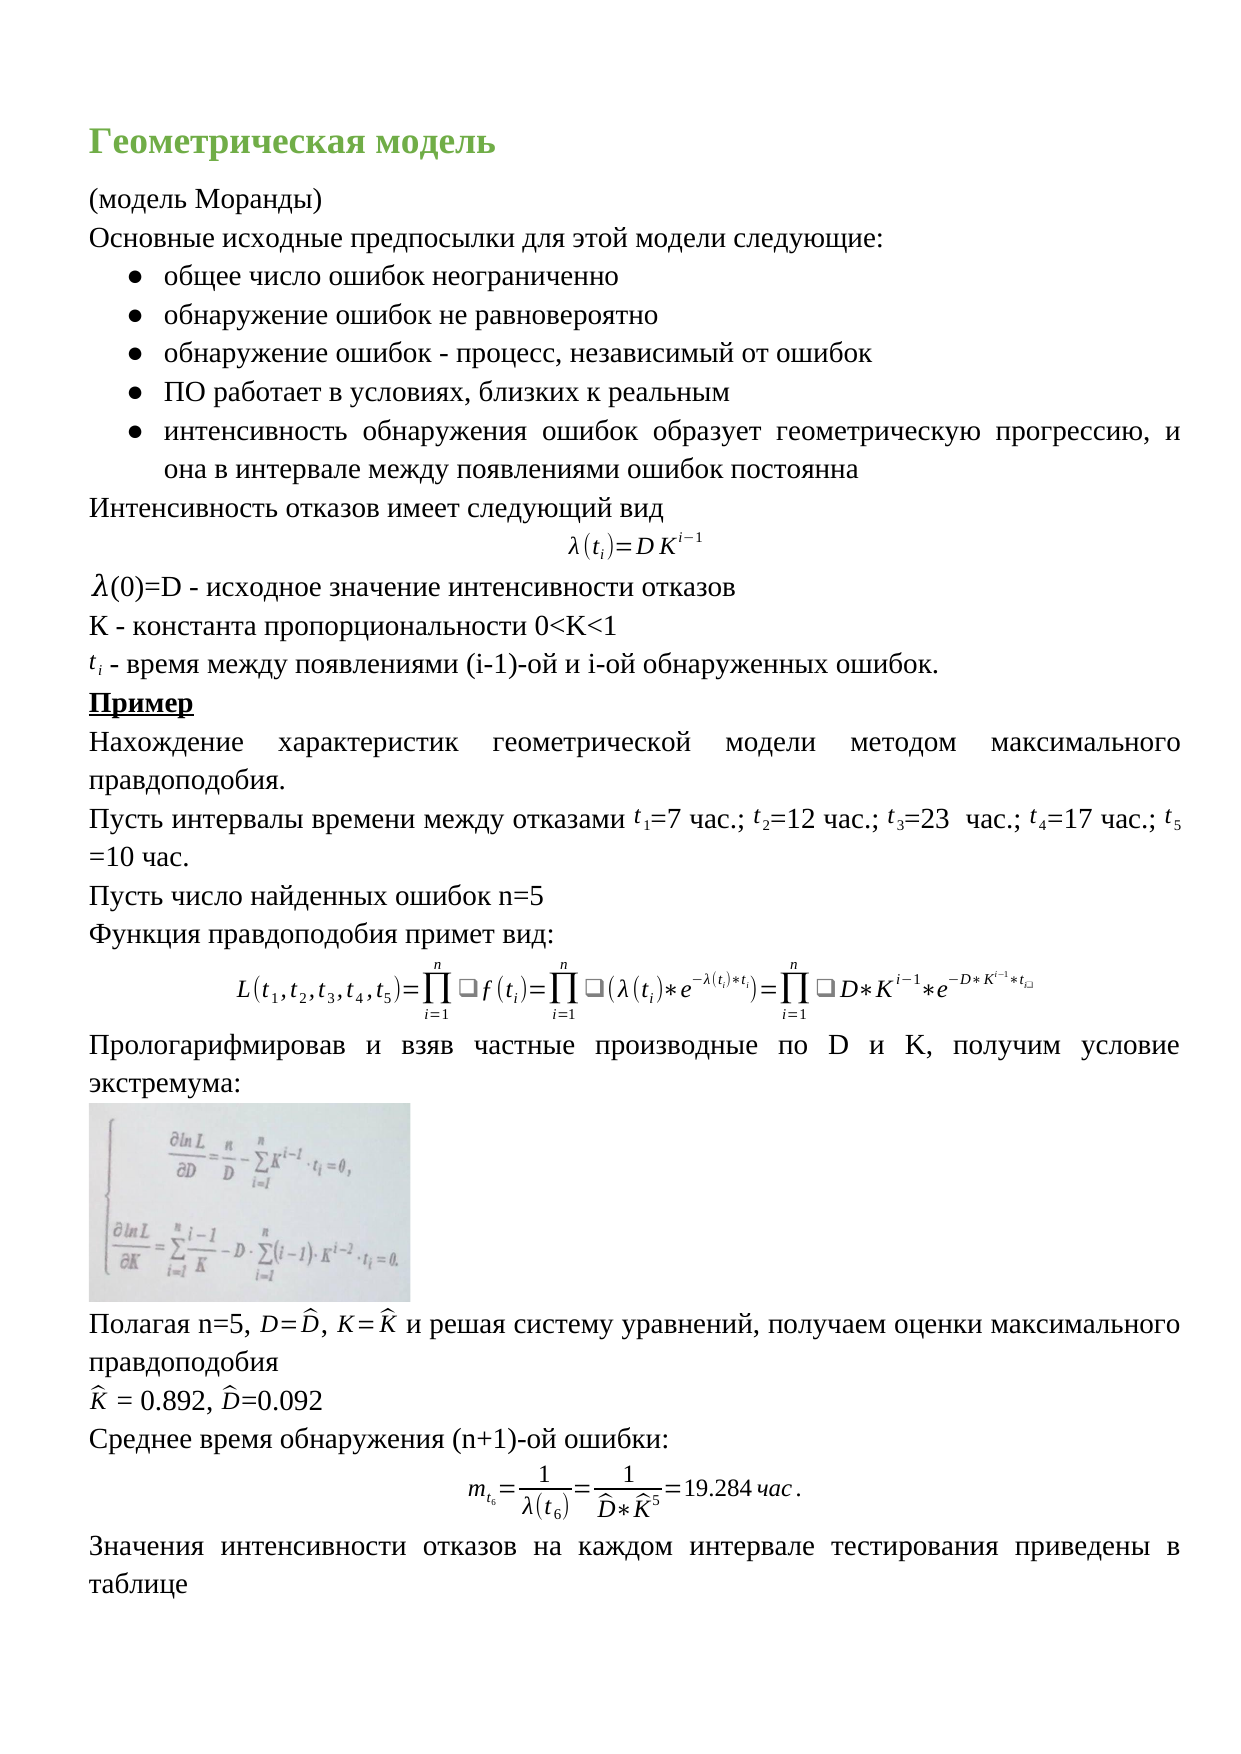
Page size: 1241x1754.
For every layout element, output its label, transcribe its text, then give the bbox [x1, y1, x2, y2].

text Пусть число найденных ошибок n=5 [89, 878, 1181, 912]
text Прологарифмировав и взяв частные производные по D и K, получим условие экстремума: [89, 1027, 1181, 1099]
list ПО работает в условиях, близких к реальным [126, 374, 1181, 408]
text Интенсивность отказов имеет следующий вид [89, 490, 1181, 523]
text Пример [89, 685, 1181, 719]
list общее число ошибок неограниченно [126, 258, 1181, 292]
text Геометрическая модель [89, 118, 1181, 161]
text - время между появлениями (i-1)-ой и i-ой обнаруженных ошибок. [89, 646, 1181, 680]
text Среднее время обнаружения (n+1)-ой ошибки: [89, 1422, 1181, 1455]
text Нахождение характеристик геометрической модели методом максимального правдоподобия. [89, 724, 1181, 796]
text 𝜆(0)=D - исходное значение интенсивности отказов [89, 567, 1181, 603]
text Пусть интервалы времени между отказами =7 час.; =12 час.; =23 час.; =17 час.; =10 час. [89, 801, 1181, 873]
list обнаружение ошибок не равновероятно [126, 297, 1181, 331]
text Основные исходные предпосылки для этой модели следующие: [89, 220, 1181, 253]
text Функция правдоподобия примет вид: [89, 917, 1181, 950]
list интенсивность обнаружения ошибок образует геометрическую прогрессию, и она в интервале между появлениями ошибок постоянна [126, 413, 1181, 485]
list обнаружение ошибок - процесс, независимый от ошибок [126, 336, 1181, 369]
text Значения интенсивности отказов на каждом интервале тестирования приведены в таблице [89, 1528, 1181, 1600]
text (модель Моранды) [89, 181, 1181, 215]
text К - константа пропорциональности 0<K<1 [89, 608, 1181, 641]
text = 0.892, =0.092 [89, 1383, 1181, 1417]
picture [88, 1103, 411, 1302]
text Полагая n=5, , и решая систему уравнений, получаем оценки максимального правдоподобия [89, 1306, 1181, 1378]
